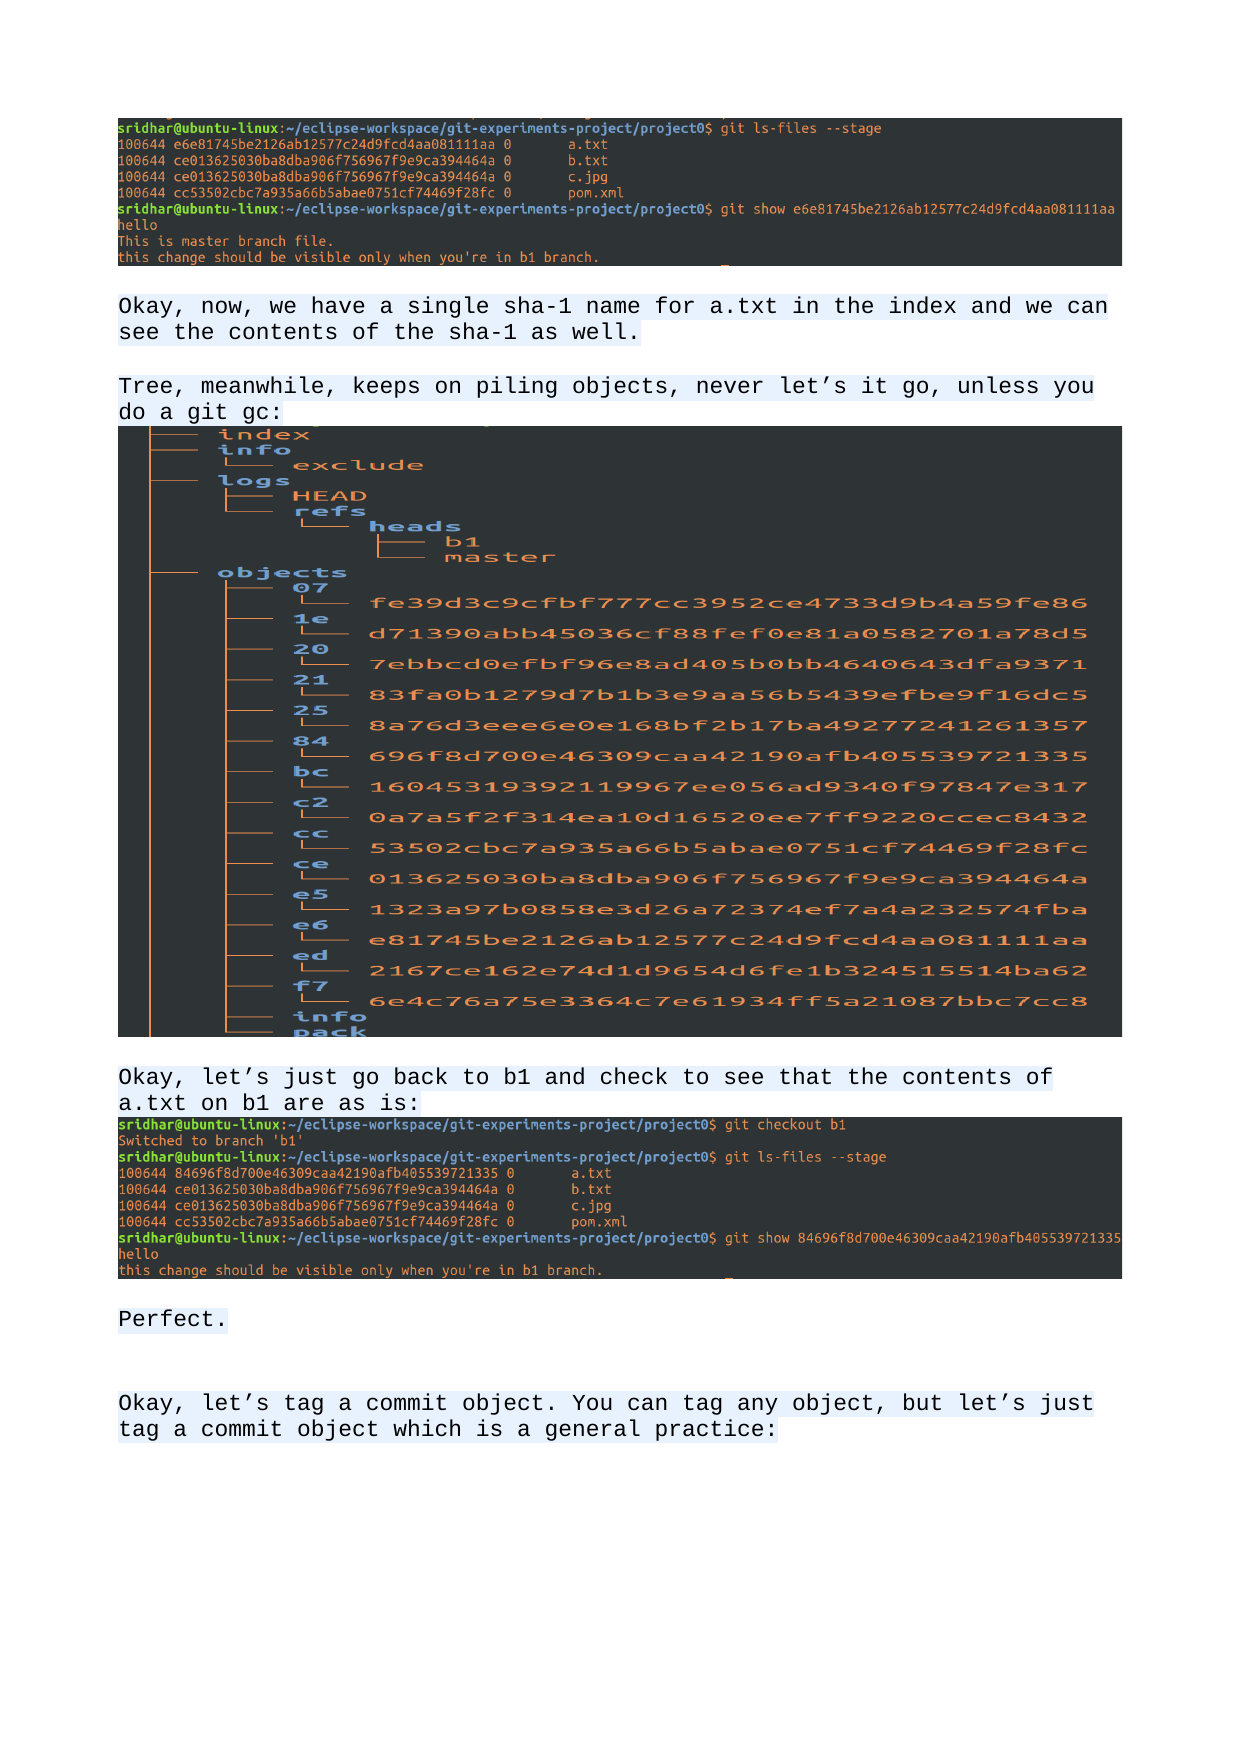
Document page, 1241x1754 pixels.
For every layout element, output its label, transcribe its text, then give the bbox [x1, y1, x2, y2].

text Okay, let’s tag a commit object. You can tag any object, but let’s just tag a commit object which is a general practice: [118, 1391, 1122, 1443]
text Okay, now, we have a single sha-1 name for a.txt in the index and we can see the contents of the sha-1 as well. [118, 294, 1122, 346]
text Perfect. [118, 1308, 1122, 1334]
text Okay, let’s just go back to b1 and check to see that the contents of a.txt on b1 are as is: [118, 1066, 1122, 1117]
picture [118, 426, 1123, 1037]
picture [118, 118, 1123, 266]
picture [118, 1117, 1123, 1279]
text Tree, meanwhile, keeps on piling objects, never let’s it go, unless you do a git gc: [118, 375, 1122, 426]
